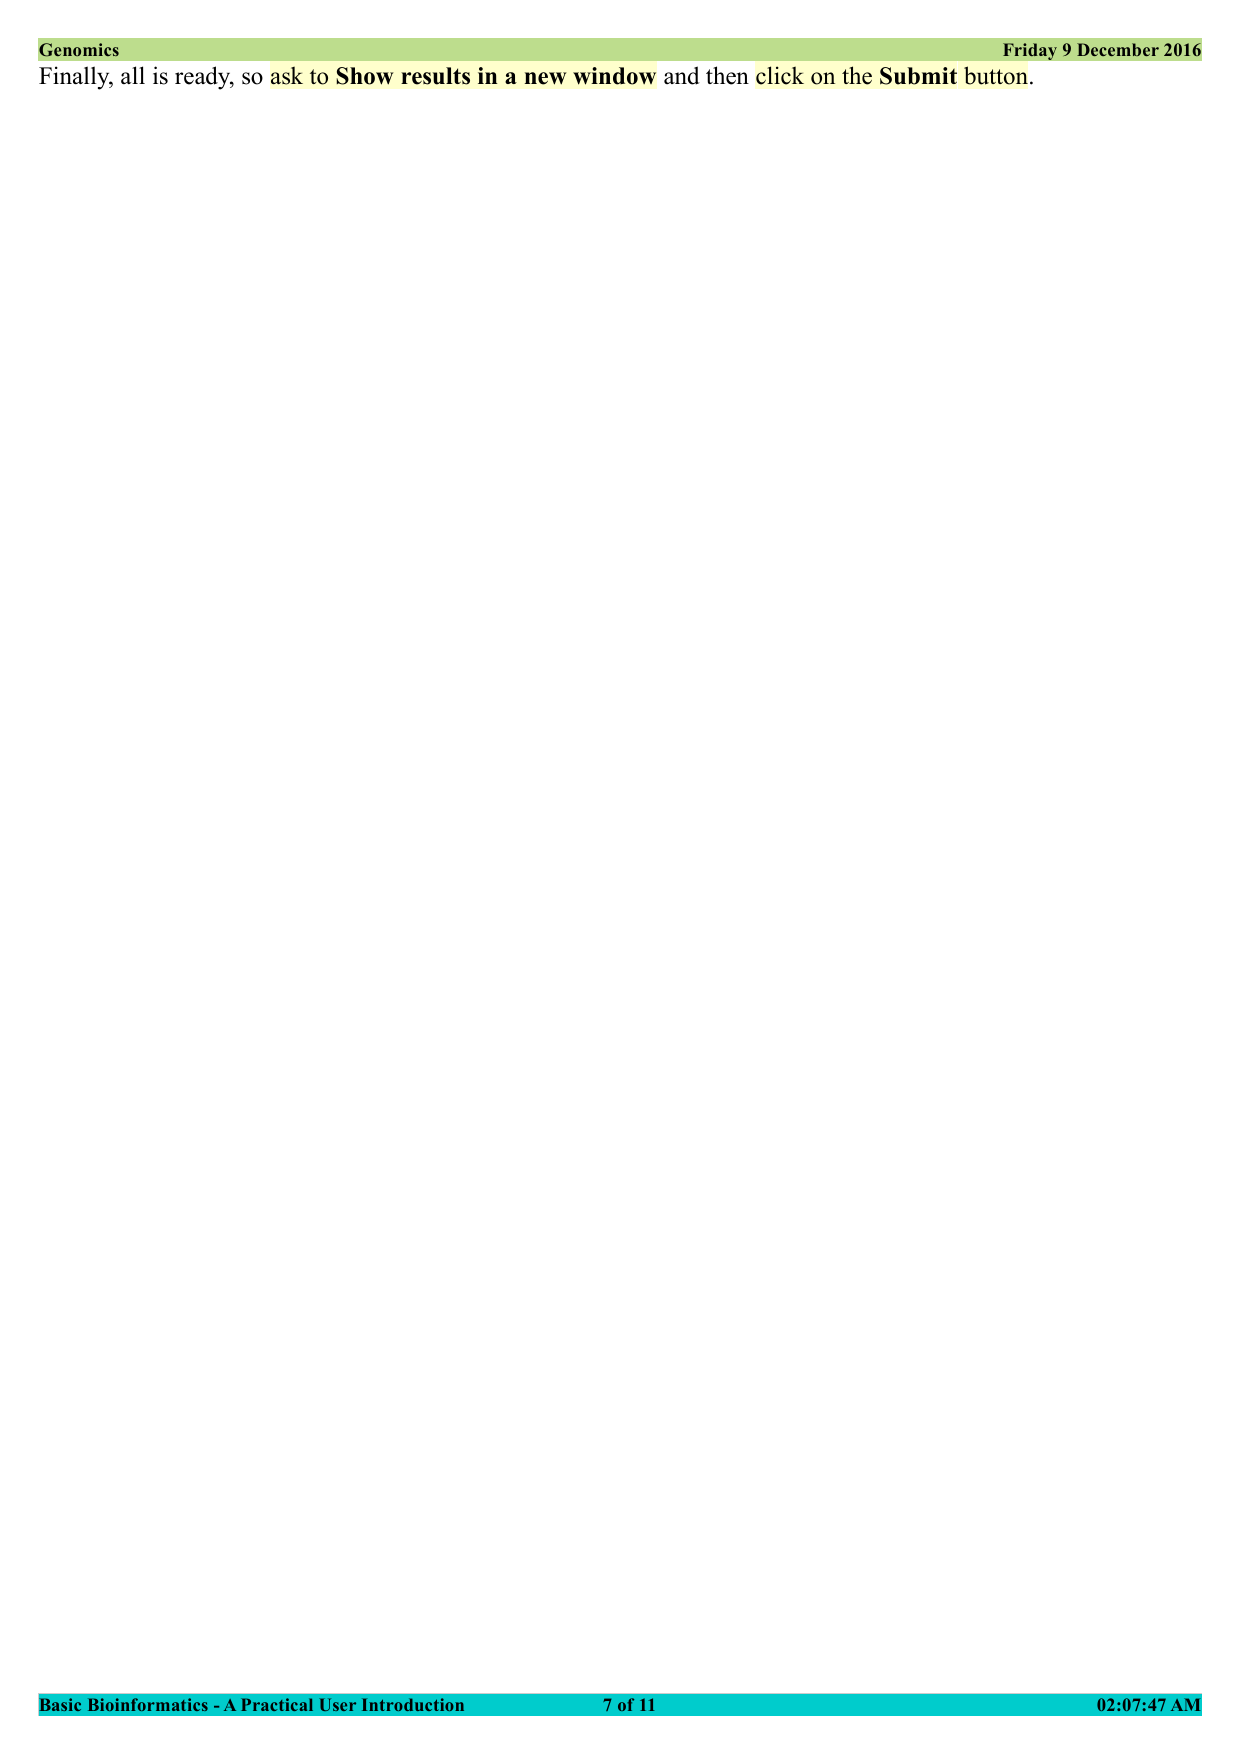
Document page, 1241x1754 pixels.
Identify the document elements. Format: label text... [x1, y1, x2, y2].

text Finally, all is ready, so ask to Show results in a new window and then click on the Submit button. [38, 61, 1202, 89]
